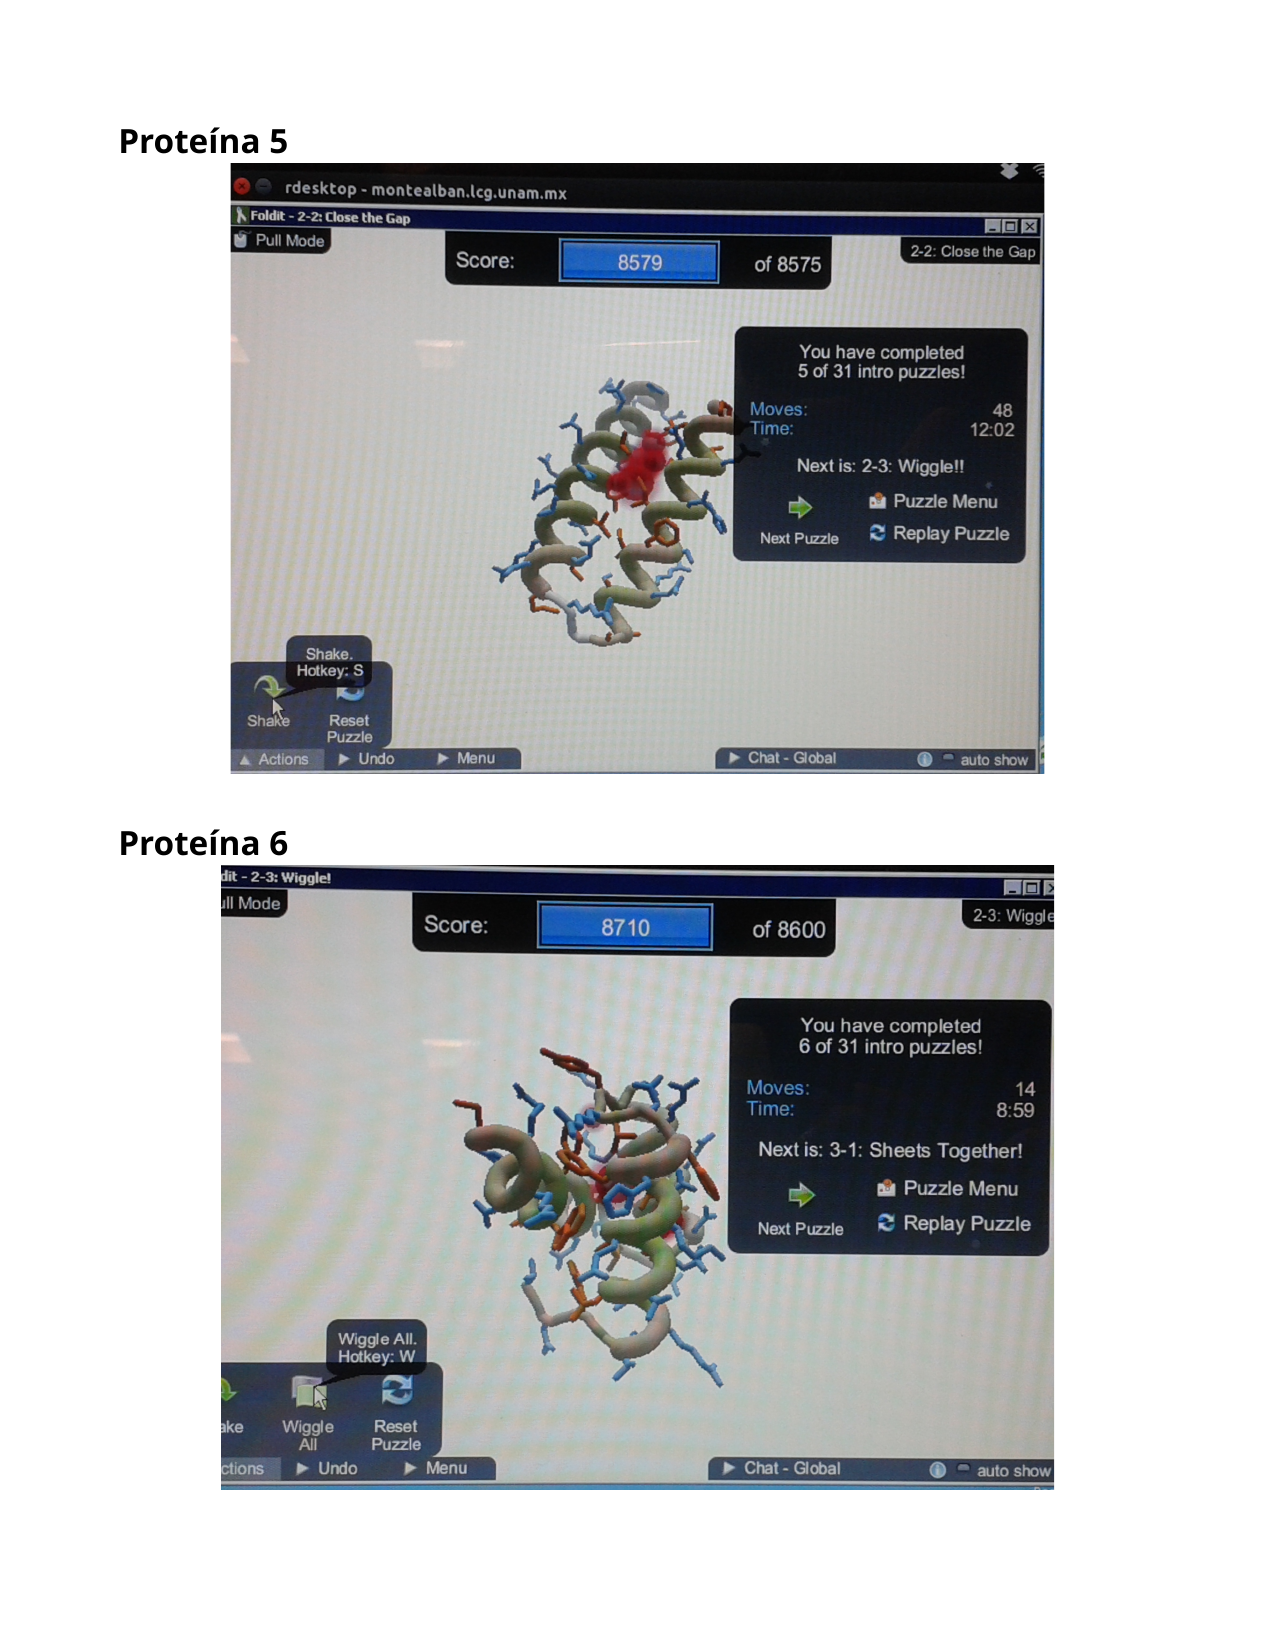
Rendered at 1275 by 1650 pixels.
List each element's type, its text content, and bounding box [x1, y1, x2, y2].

picture [230, 163, 1045, 774]
picture [221, 865, 1055, 1490]
text Proteína 6 [118, 819, 1157, 865]
text Proteína 5 [118, 118, 1157, 163]
